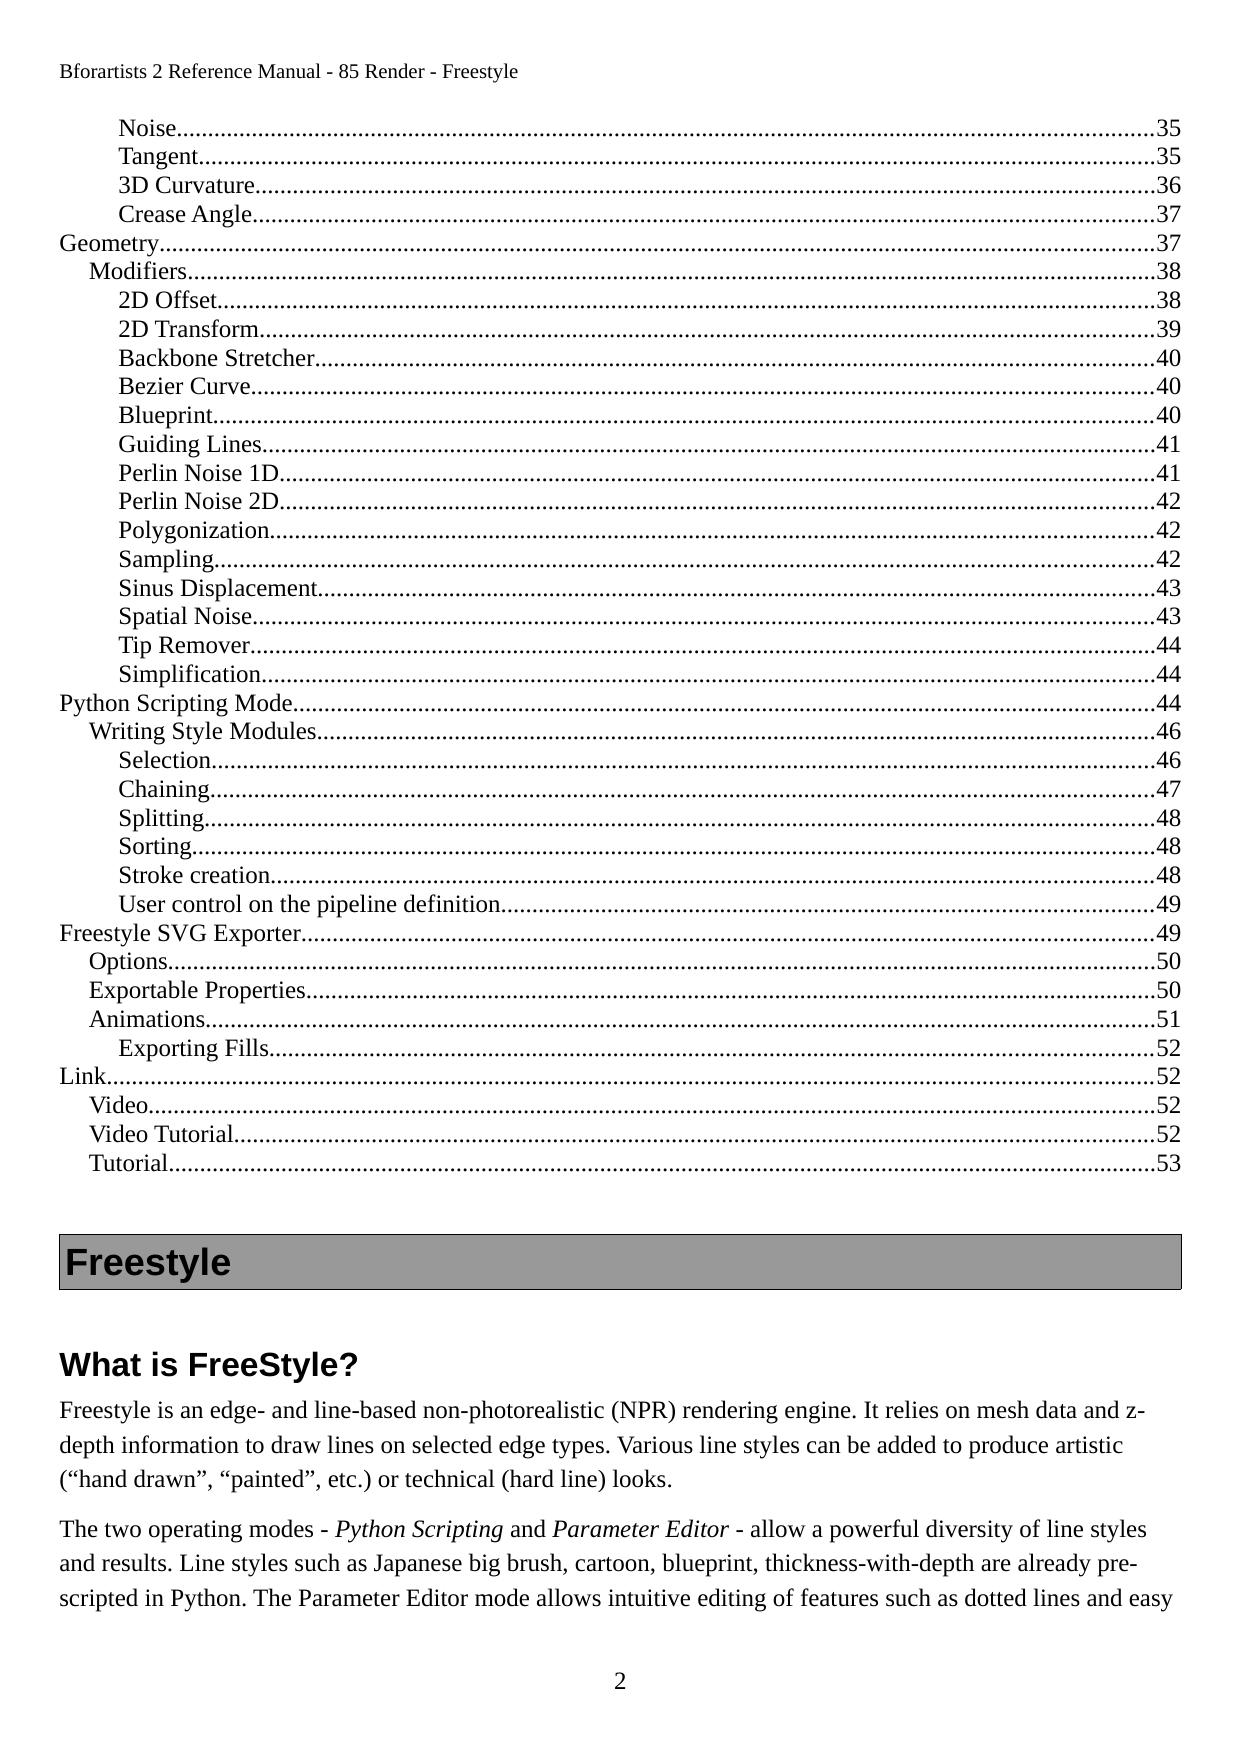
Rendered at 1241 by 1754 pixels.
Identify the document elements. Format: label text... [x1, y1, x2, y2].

text Backbone Stretcher 40 [118, 343, 1181, 371]
text Tip Remover 44 [118, 630, 1181, 659]
text Video 52 [88, 1090, 1181, 1119]
text Noise 35 [118, 113, 1181, 141]
text Crease Angle 37 [118, 199, 1181, 228]
text Exportable Properties 50 [88, 975, 1181, 1004]
text Perlin Noise 1D 41 [118, 458, 1181, 486]
text Video Tutorial 52 [88, 1119, 1181, 1148]
text Exporting Fills 52 [118, 1033, 1181, 1061]
subtitle What is FreeStyle? [59, 1344, 1181, 1383]
text Sinus Displacement 43 [118, 573, 1181, 601]
text User control on the pipeline definition 49 [118, 889, 1181, 918]
text Writing Style Modules 46 [88, 716, 1181, 745]
text Stroke creation 48 [118, 860, 1181, 889]
text Sorting 48 [118, 831, 1181, 860]
text 3D Curvature 36 [118, 170, 1181, 199]
text Chaining 47 [118, 774, 1181, 803]
text Freestyle SVG Exporter 49 [59, 918, 1181, 946]
text Freestyle is an edge- and line-based non-photorealistic (NPR) rendering engine. It relies on mesh data and z-depth information to draw lines on selected edge types. Various line styles can be added to produce artistic (“hand drawn”, “painted”, etc.) or technical (hard line) looks. [59, 1396, 1181, 1493]
text Selection 46 [118, 745, 1181, 774]
text Options 50 [88, 946, 1181, 975]
text Modifiers 38 [88, 256, 1181, 285]
text Splitting 48 [118, 803, 1181, 831]
text Perlin Noise 2D 42 [118, 486, 1181, 515]
text Spatial Noise 43 [118, 601, 1181, 630]
text Blueprint 40 [118, 400, 1181, 429]
text Simplification 44 [118, 659, 1181, 688]
text 2D Transform 39 [118, 314, 1181, 343]
text Guiding Lines 41 [118, 429, 1181, 458]
text Animations 51 [88, 1004, 1181, 1033]
text Polygonization 42 [118, 515, 1181, 544]
text The two operating modes - Python Scripting and Parameter Editor - allow a powerful diversity of line styles and results. Line styles such as Japanese big brush, cartoon, blueprint, thickness-with-depth are already pre-scripted in Python. The Parameter Editor mode allows intuitive editing of features such as dotted lines and easy [59, 1514, 1181, 1611]
text Python Scripting Mode 44 [59, 688, 1181, 716]
text Sampling 42 [118, 544, 1181, 573]
text Link 52 [59, 1061, 1181, 1090]
text Geometry 37 [59, 228, 1181, 256]
text 2D Offset 38 [118, 285, 1181, 314]
table_header Freestyle [60, 1235, 1181, 1289]
text Bezier Curve 40 [118, 371, 1181, 400]
text Tangent 35 [118, 141, 1181, 170]
text Tutorial 53 [88, 1148, 1181, 1176]
